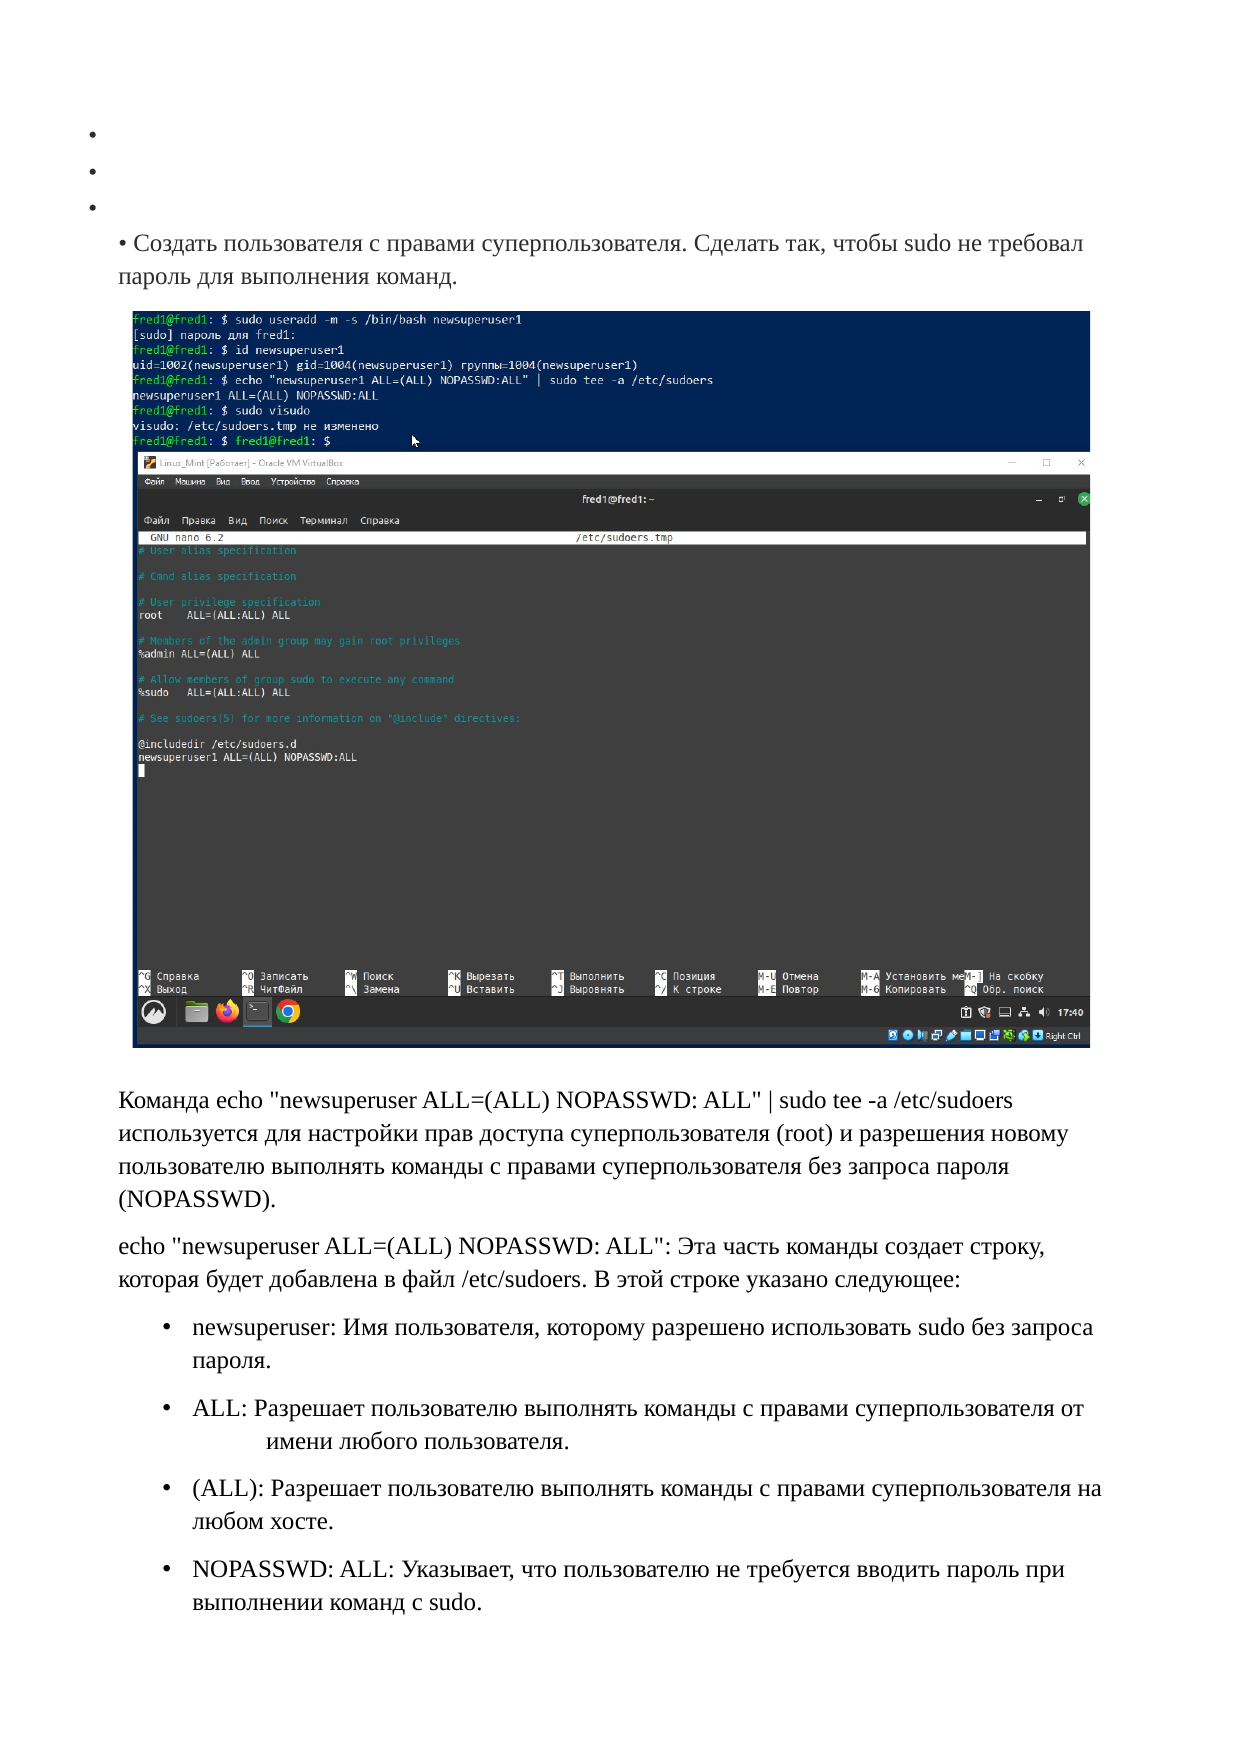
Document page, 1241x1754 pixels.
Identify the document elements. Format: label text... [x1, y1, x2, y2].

text • Создать пользователя с правами суперпользователя. Сделать так, чтобы sudo не требовал пароль для выполнения команд. [118, 228, 1122, 290]
list (ALL): Разрешает пользователю выполнять команды с правами суперпользователя на любом хосте. [162, 1473, 1122, 1535]
list NOPASSWD: ALL: Указывает, что пользователю не требуется вводить пароль при выполнении команд с sudo. [162, 1554, 1122, 1616]
text echo "newsuperuser ALL=(ALL) NOPASSWD: ALL": Эта часть команды создает строку, которая будет добавлена в файл /etc/sudoers. В этой строке указано следующее: [118, 1231, 1122, 1293]
text Команда echo "newsuperuser ALL=(ALL) NOPASSWD: ALL" | sudo tee -a /etc/sudoers используется для настройки прав доступа суперпользователя (root) и разрешения новому пользователю выполнять команды с правами суперпользователя без запроса пароля (NOPASSWD). [118, 1085, 1122, 1213]
list newsuperuser: Имя пользователя, которому разрешено использовать sudo без запроса пароля. [162, 1312, 1122, 1374]
list ALL: Разрешает пользователю выполнять команды с правами суперпользователя от имени любого пользователя. [162, 1393, 1122, 1454]
picture [132, 311, 1091, 1048]
